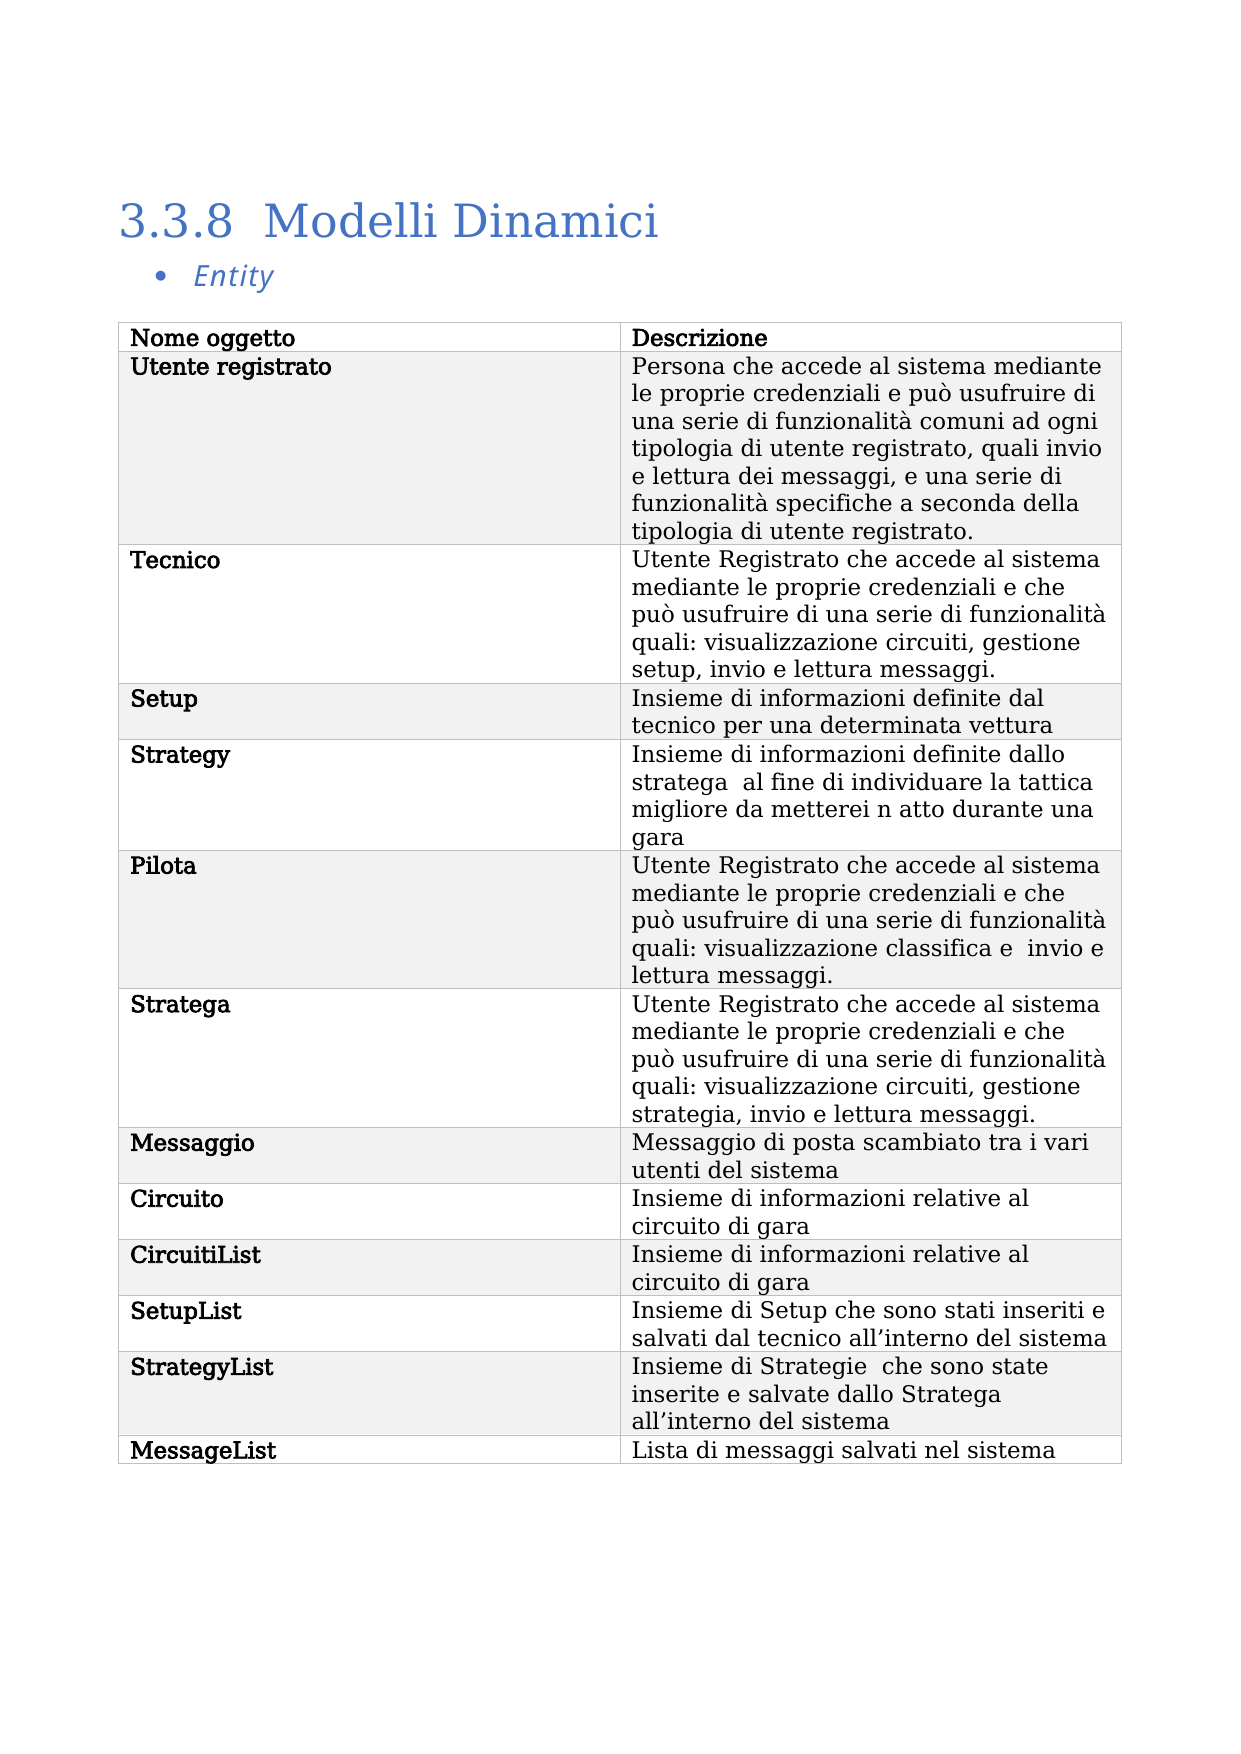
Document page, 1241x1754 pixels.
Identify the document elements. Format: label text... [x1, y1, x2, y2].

table_cell Circuito [119, 1184, 620, 1239]
table_cell Persona che accede al sistema mediante le proprie credenziali e può usufruire di una serie di funzionalità comuni ad ogni tipologia di utente registrato, quali invio e lettura dei messaggi, e una serie di funzionalità specifiche a seconda della tipologia di utente registrato. [621, 352, 1121, 544]
table_cell Tecnico [119, 545, 620, 683]
table_cell Utente Registrato che accede al sistema mediante le proprie credenziali e che può usufruire di una serie di funzionalità quali: visualizzazione classifica e invio e lettura messaggi. [621, 851, 1121, 988]
table_cell Insieme di informazioni relative al circuito di gara [621, 1240, 1121, 1295]
subtitle Entity [156, 256, 1122, 295]
table_cell Messaggio [119, 1128, 620, 1183]
table_cell Messaggio di posta scambiato tra i vari utenti del sistema [621, 1128, 1121, 1183]
subtitle 3.3.8 Modelli Dinamici [118, 192, 1122, 247]
table_cell Insieme di informazioni definite dallo stratega al fine di individuare la tattica migliore da metterei n atto durante una gara [621, 740, 1121, 850]
table_cell Insieme di informazioni relative al circuito di gara [621, 1184, 1121, 1239]
table_cell StrategyList [119, 1352, 620, 1434]
table_cell SetupList [119, 1296, 620, 1351]
table_cell CircuitiList [119, 1240, 620, 1295]
table_header Descrizione [621, 323, 1121, 351]
table_cell Setup [119, 684, 620, 739]
table_cell MessageList [119, 1436, 620, 1463]
table_cell Utente Registrato che accede al sistema mediante le proprie credenziali e che può usufruire di una serie di funzionalità quali: visualizzazione circuiti, gestione strategia, invio e lettura messaggi. [621, 989, 1121, 1127]
table_cell Utente registrato [119, 352, 620, 544]
table_cell Stratega [119, 989, 620, 1127]
table_cell Insieme di Setup che sono stati inseriti e salvati dal tecnico all’interno del sistema [621, 1296, 1121, 1351]
table_cell Insieme di Strategie che sono state inserite e salvate dallo Stratega all’interno del sistema [621, 1352, 1121, 1434]
table_header Nome oggetto [119, 323, 620, 351]
table_cell Insieme di informazioni definite dal tecnico per una determinata vettura [621, 684, 1121, 739]
table_cell Lista di messaggi salvati nel sistema [621, 1436, 1121, 1463]
table_cell Pilota [119, 851, 620, 988]
table_cell Strategy [119, 740, 620, 850]
table_cell Utente Registrato che accede al sistema mediante le proprie credenziali e che può usufruire di una serie di funzionalità quali: visualizzazione circuiti, gestione setup, invio e lettura messaggi. [621, 545, 1121, 683]
